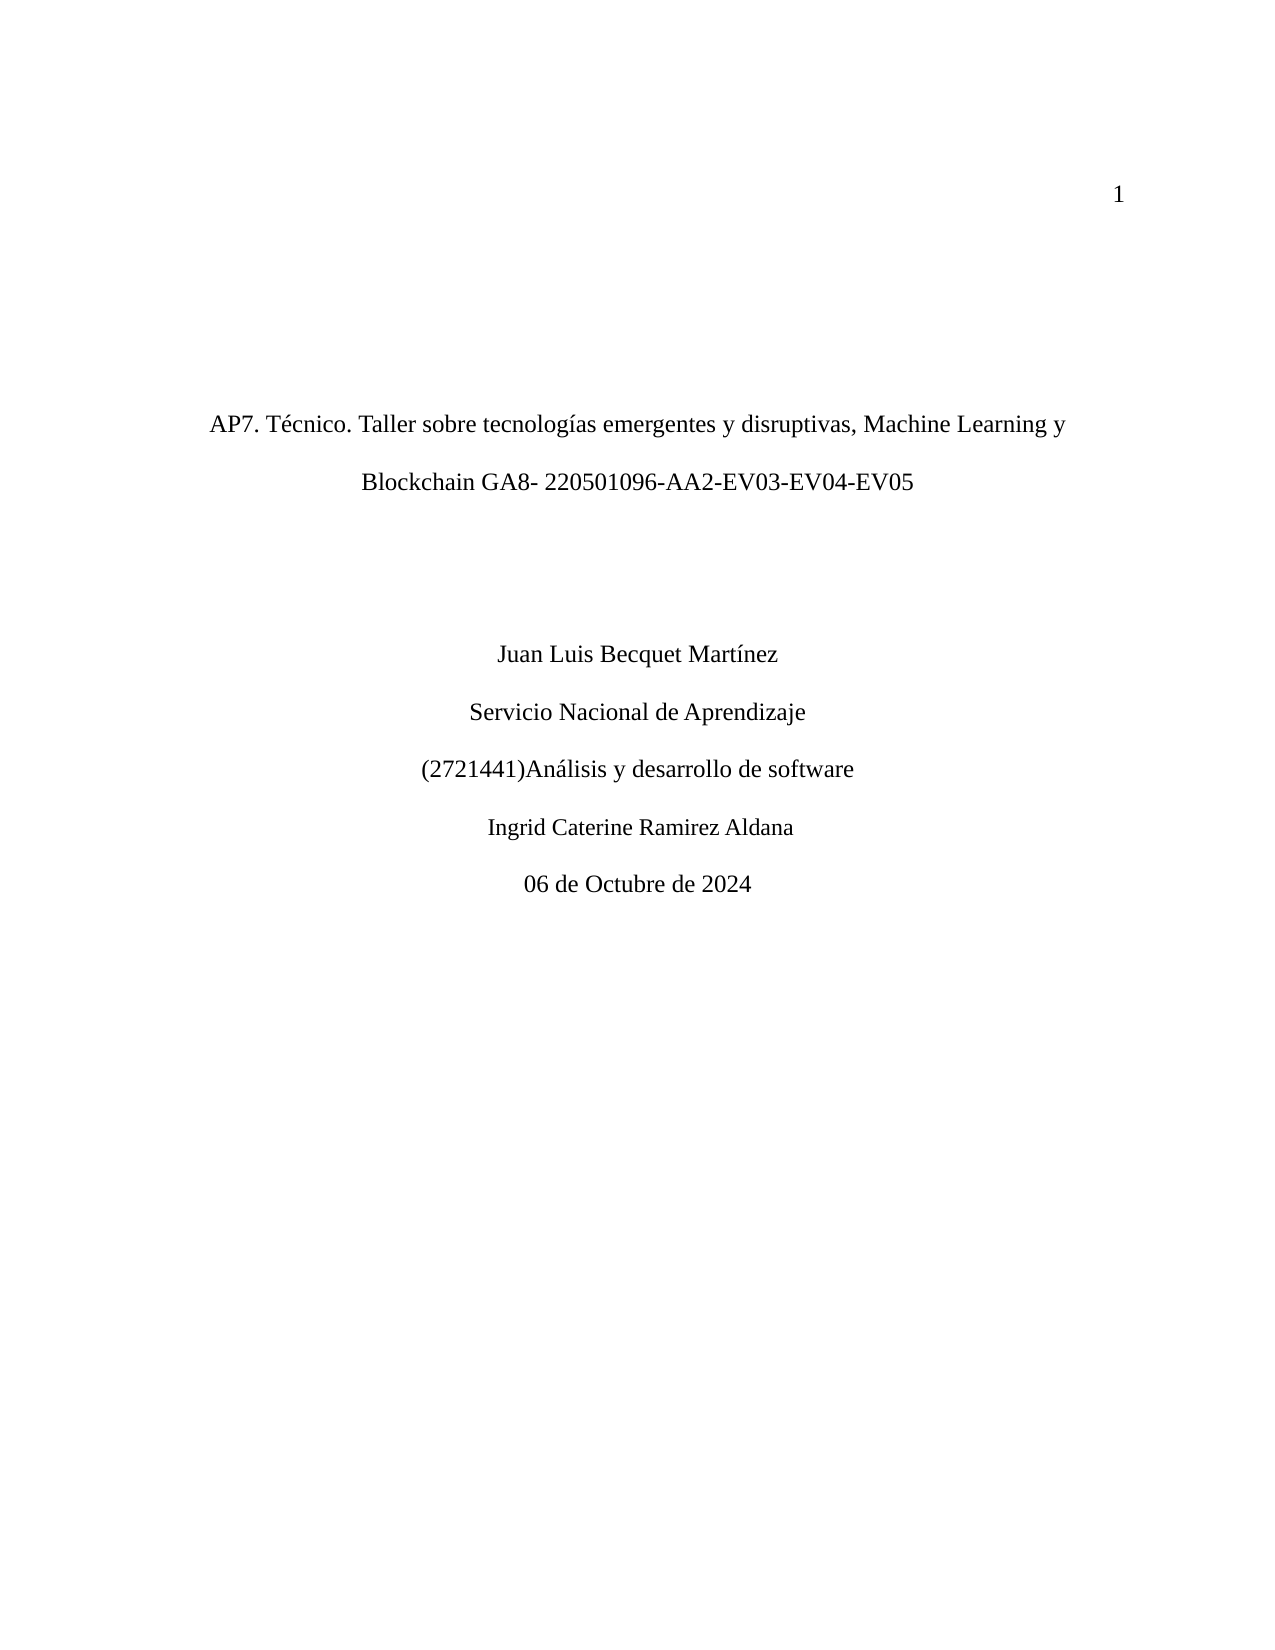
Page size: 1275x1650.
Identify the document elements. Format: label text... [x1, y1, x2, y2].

text 06 de Octubre de 2024 [150, 869, 1125, 898]
text Servicio Nacional de Aprendizaje [150, 697, 1125, 726]
text Ingrid Caterine Ramirez Aldana [150, 812, 1125, 841]
text AP7. Técnico. Taller sobre tecnologías emergentes y disruptivas, Machine Learning y Blockchain GA8- 220501096-AA2-EV03-EV04-EV05 [150, 409, 1125, 496]
text (2721441)Análisis y desarrollo de software [150, 754, 1125, 783]
text Juan Luis Becquet Martínez [150, 639, 1125, 668]
